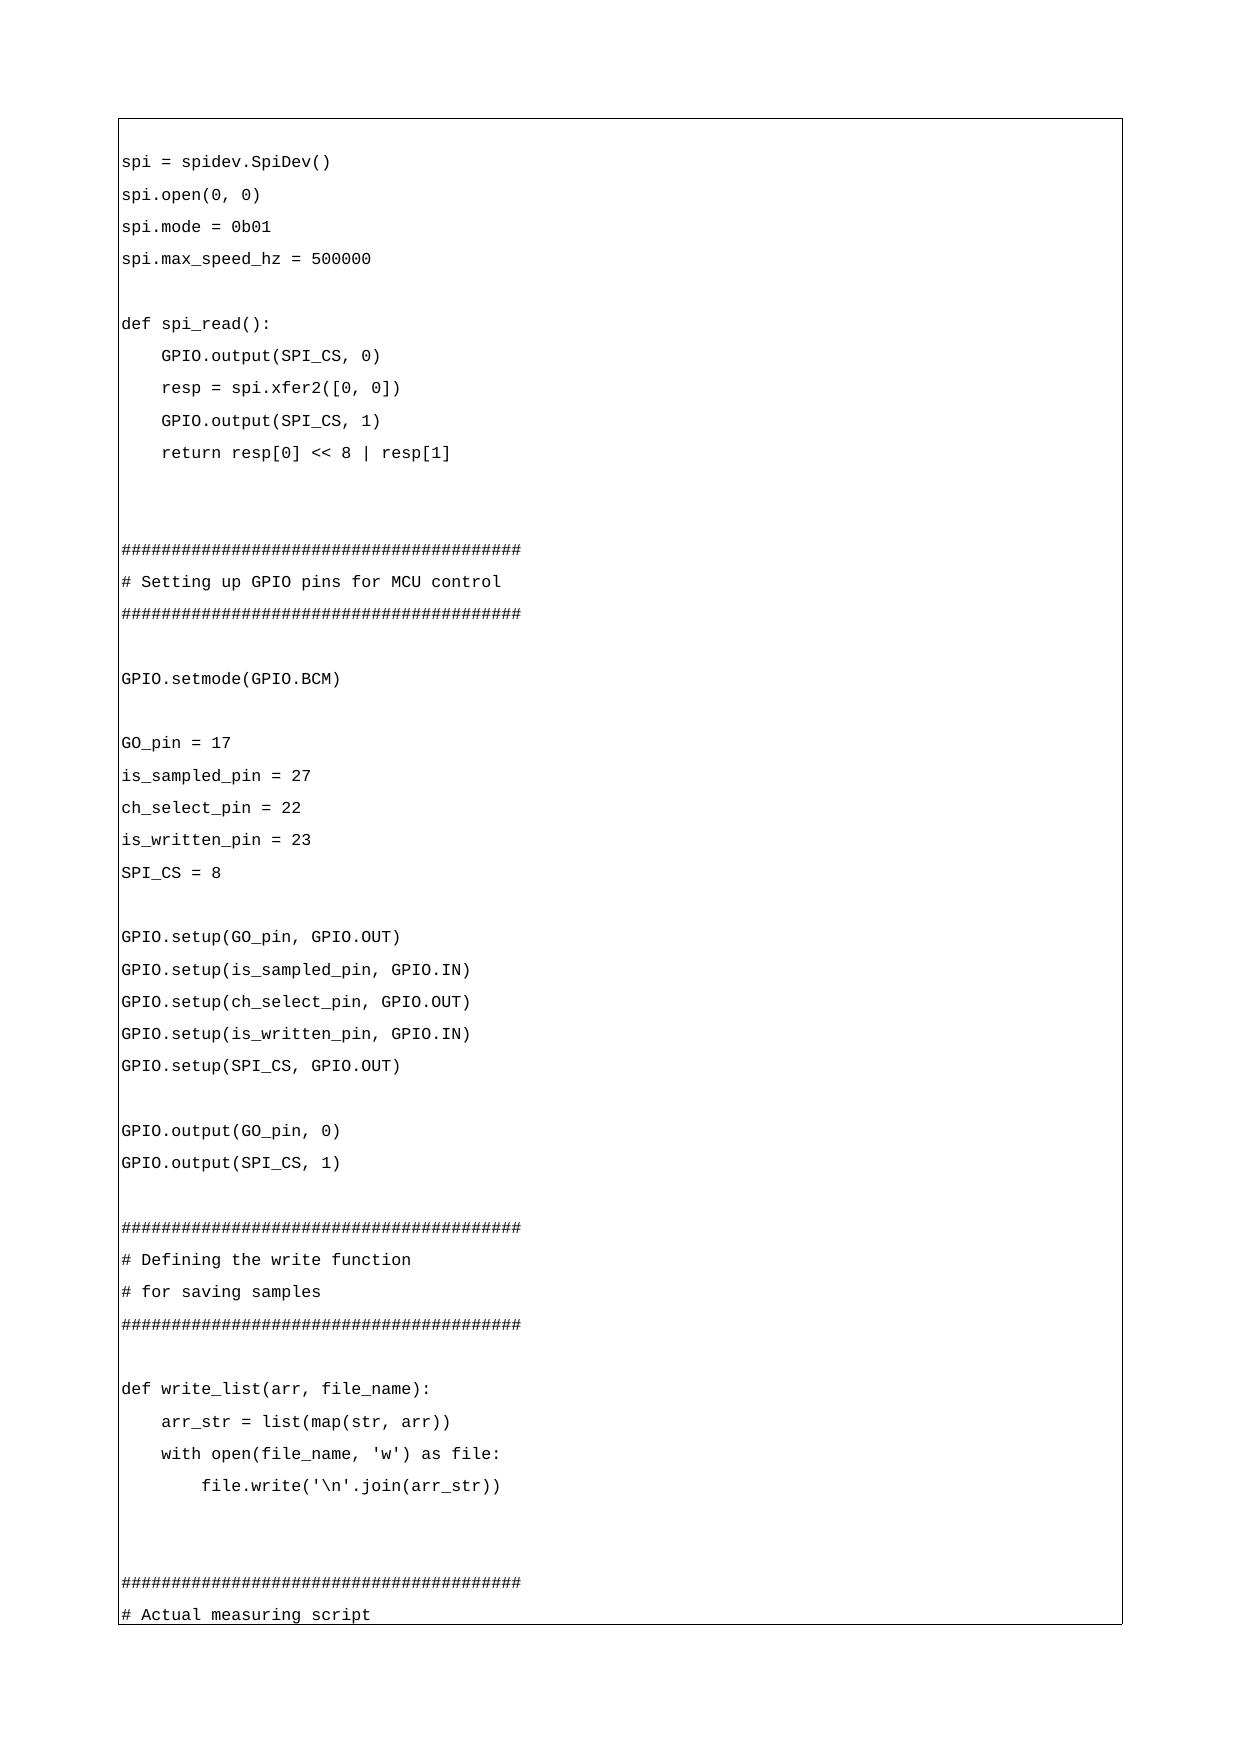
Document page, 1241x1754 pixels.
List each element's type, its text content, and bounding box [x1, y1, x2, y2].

text ch_select_pin = 22 [119, 796, 1122, 817]
text ######################################## [119, 538, 1122, 559]
text spi = spidev.SpiDev() [119, 150, 1122, 171]
text # for saving samples [119, 1281, 1122, 1301]
text spi.mode = 0b01 [119, 215, 1122, 236]
text # Defining the write function [119, 1248, 1122, 1269]
text SPI_CS = 8 [119, 861, 1122, 882]
text GPIO.setup(ch_select_pin, GPIO.OUT) [119, 990, 1122, 1011]
text GPIO.setup(is_written_pin, GPIO.IN) [119, 1022, 1122, 1043]
text GPIO.output(SPI_CS, 1) [119, 1151, 1122, 1172]
text spi.max_speed_hz = 500000 [119, 247, 1122, 268]
text # Setting up GPIO pins for MCU control [119, 570, 1122, 591]
text GPIO.output(GO_pin, 0) [119, 1119, 1122, 1140]
text GO_pin = 17 [119, 732, 1122, 752]
text ######################################## [119, 1216, 1122, 1237]
text file.write('\n'.join(arr_str)) [119, 1474, 1122, 1495]
text GPIO.output(SPI_CS, 0) [119, 344, 1122, 365]
text return resp[0] << 8 | resp[1] [119, 441, 1122, 462]
text GPIO.setup(SPI_CS, GPIO.OUT) [119, 1054, 1122, 1075]
text GPIO.output(SPI_CS, 1) [119, 409, 1122, 429]
text # Actual measuring script [119, 1603, 1122, 1624]
text is_written_pin = 23 [119, 828, 1122, 849]
text spi.open(0, 0) [119, 183, 1122, 203]
text def spi_read(): [119, 312, 1122, 333]
text GPIO.setup(is_sampled_pin, GPIO.IN) [119, 958, 1122, 978]
text def write_list(arr, file_name): [119, 1377, 1122, 1398]
text ######################################## [119, 1571, 1122, 1592]
text resp = spi.xfer2([0, 0]) [119, 376, 1122, 397]
text is_sampled_pin = 27 [119, 764, 1122, 785]
text ######################################## [119, 1313, 1122, 1334]
text arr_str = list(map(str, arr)) [119, 1410, 1122, 1431]
text GPIO.setmode(GPIO.BCM) [119, 667, 1122, 688]
text with open(file_name, 'w') as file: [119, 1442, 1122, 1463]
text GPIO.setup(GO_pin, GPIO.OUT) [119, 925, 1122, 946]
text ######################################## [119, 602, 1122, 623]
